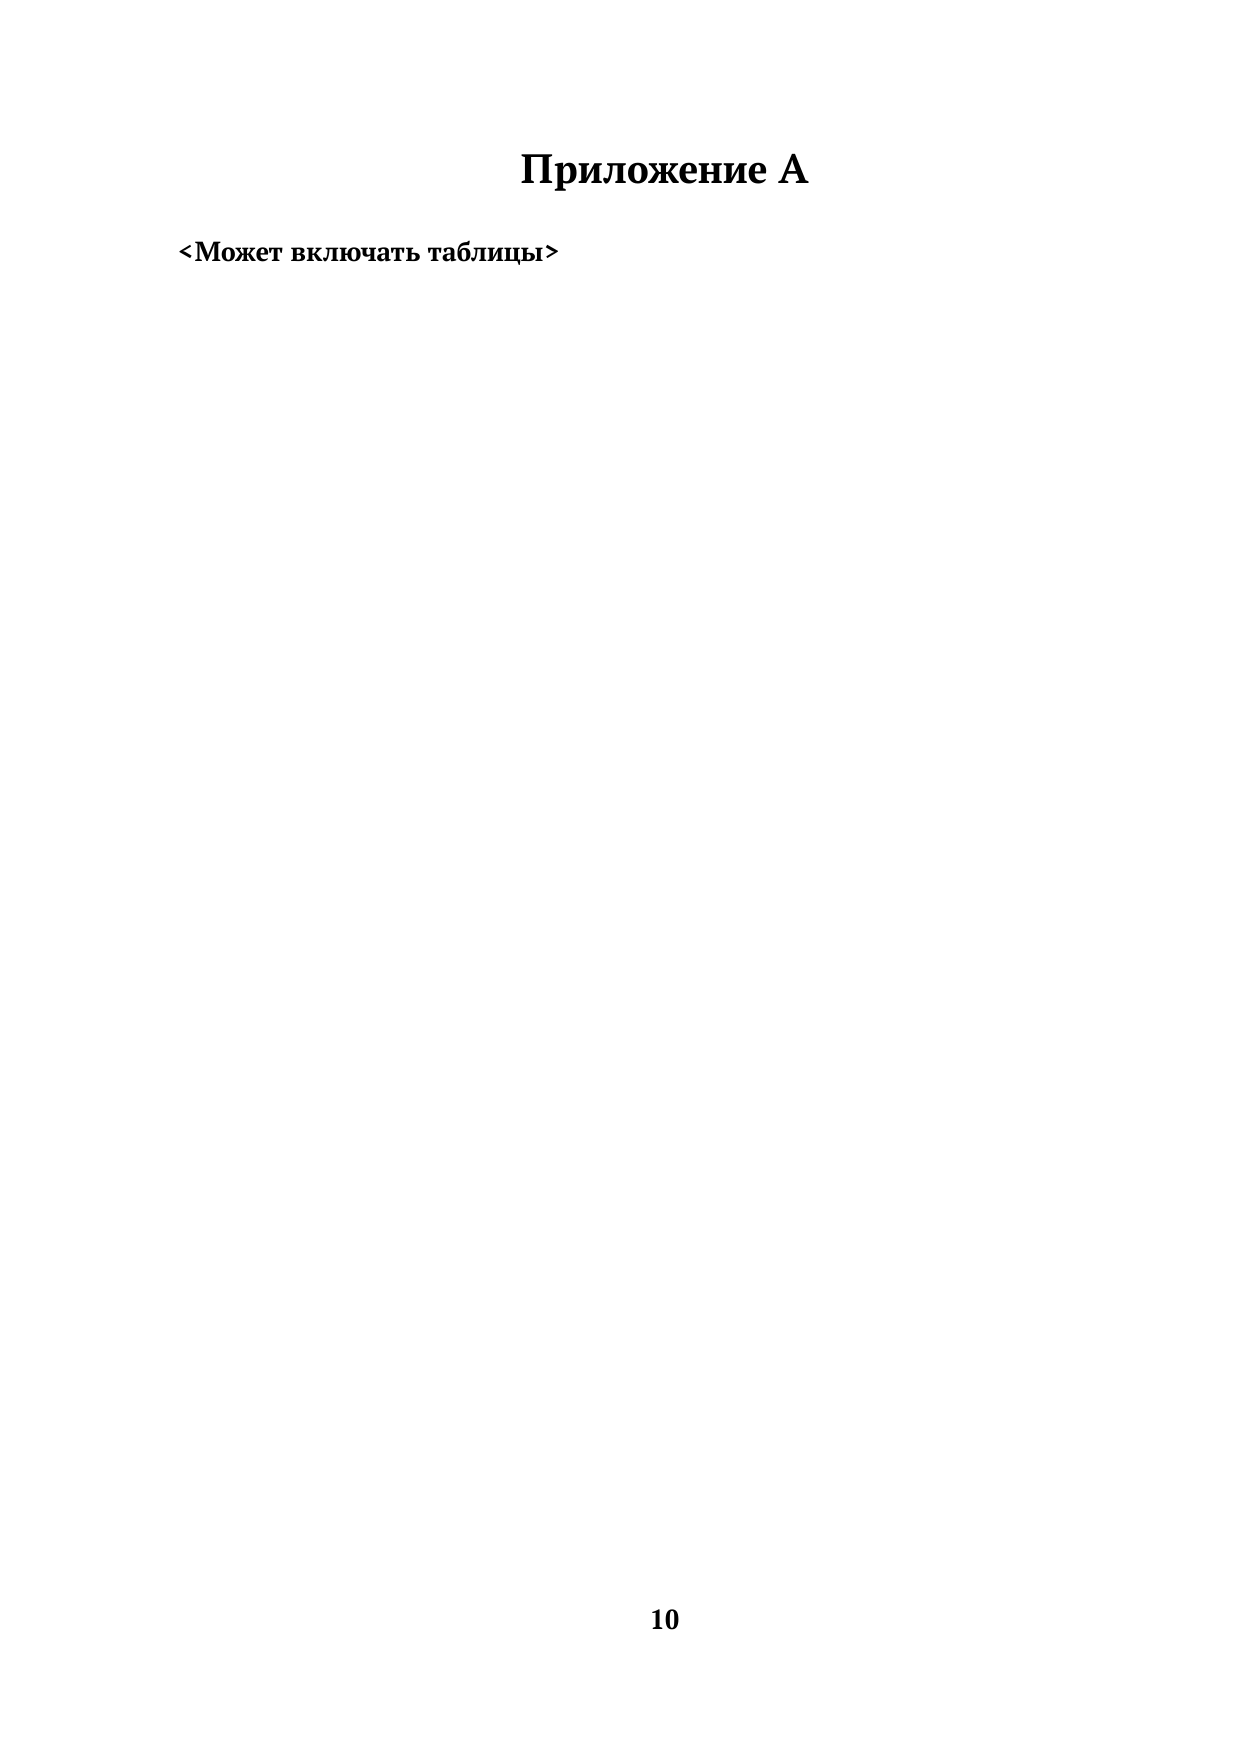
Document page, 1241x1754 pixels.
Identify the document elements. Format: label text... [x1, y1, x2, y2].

text Приложение А [177, 143, 1152, 193]
text <Может включать таблицы> [177, 234, 1152, 268]
